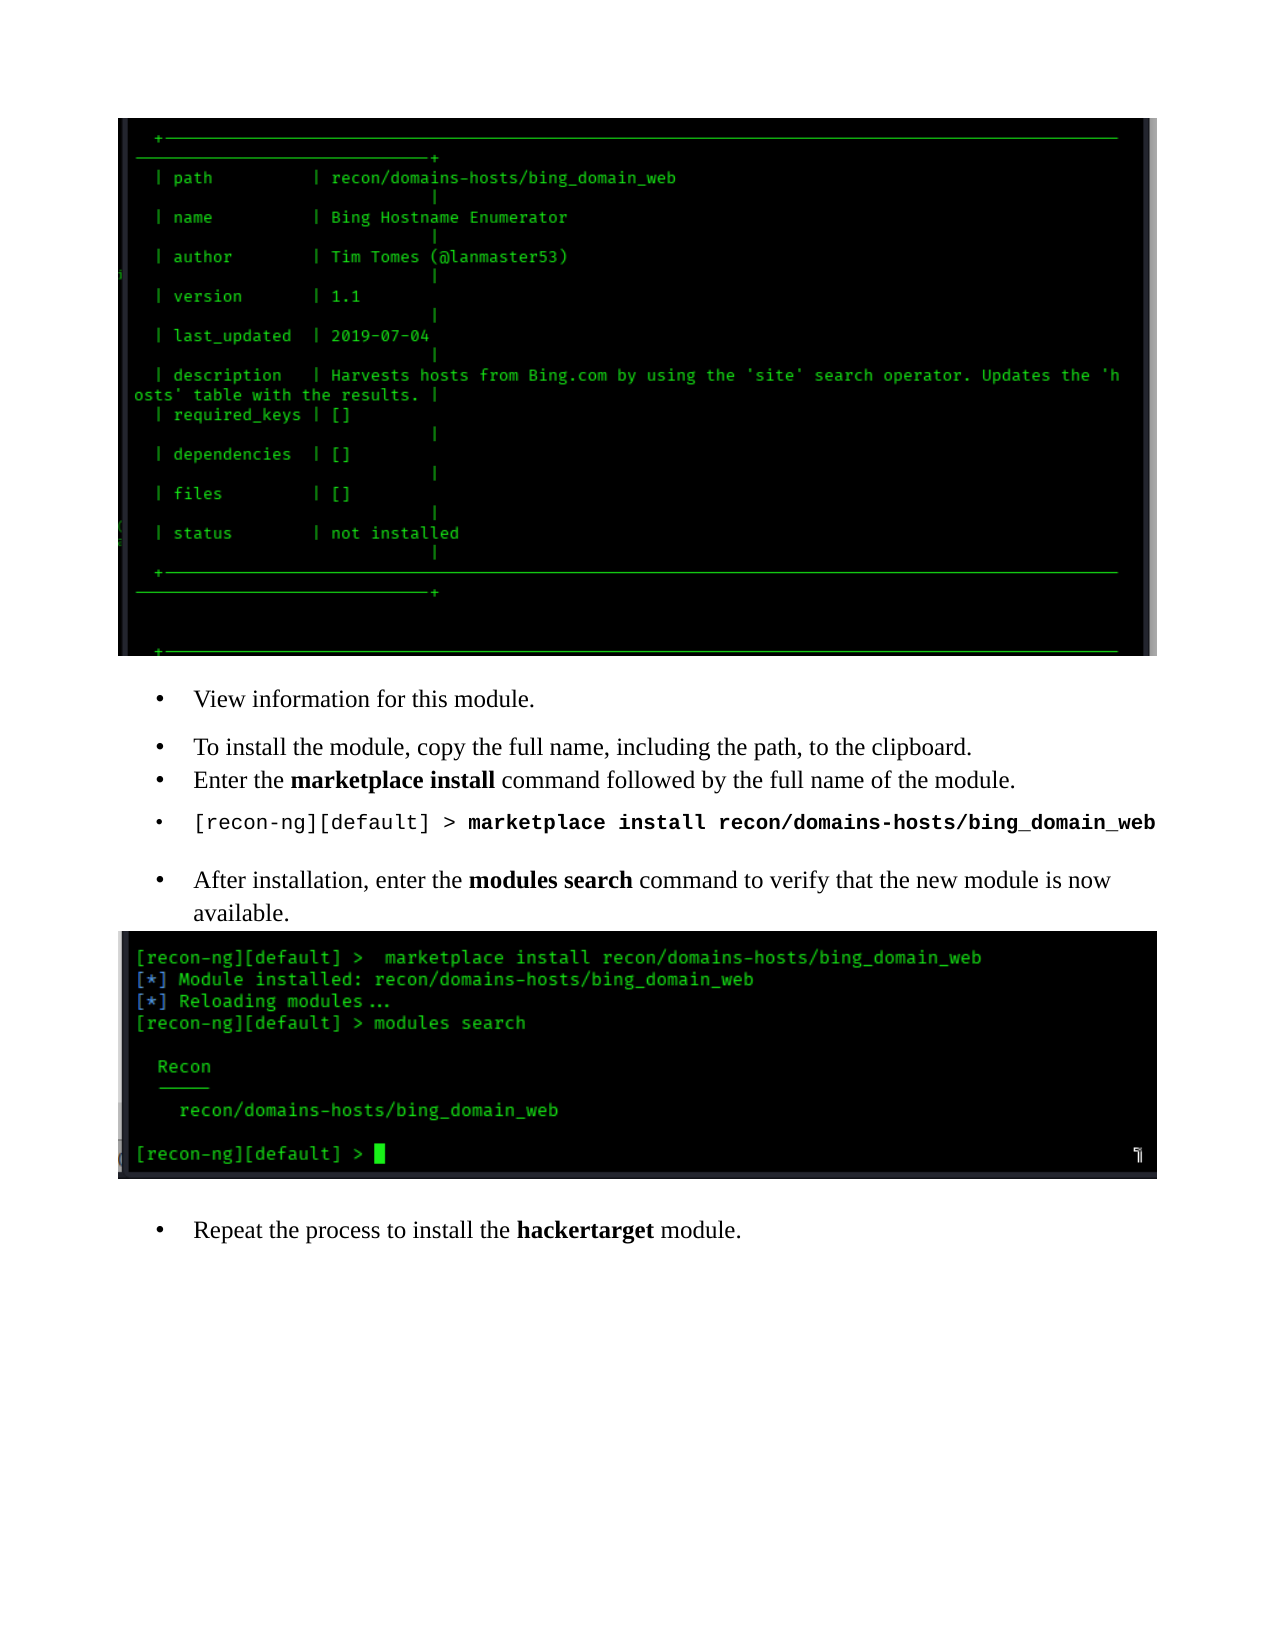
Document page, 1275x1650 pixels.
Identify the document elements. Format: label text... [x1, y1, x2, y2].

list View information for this module. [156, 684, 1157, 713]
list After installation, enter the modules search command to verify that the new module is now available. [156, 865, 1157, 927]
list Enter the marketplace install command followed by the full name of the module. [156, 765, 1157, 793]
picture [118, 118, 1157, 656]
list To install the module, copy the full name, including the path, to the clipboard. [156, 732, 1157, 760]
picture [118, 931, 1157, 1179]
list Repeat the process to install the hackertarget module. [156, 1216, 1157, 1244]
list [recon-ng][default] > marketplace install recon/domains-hosts/bing_domain_web [156, 812, 1157, 836]
